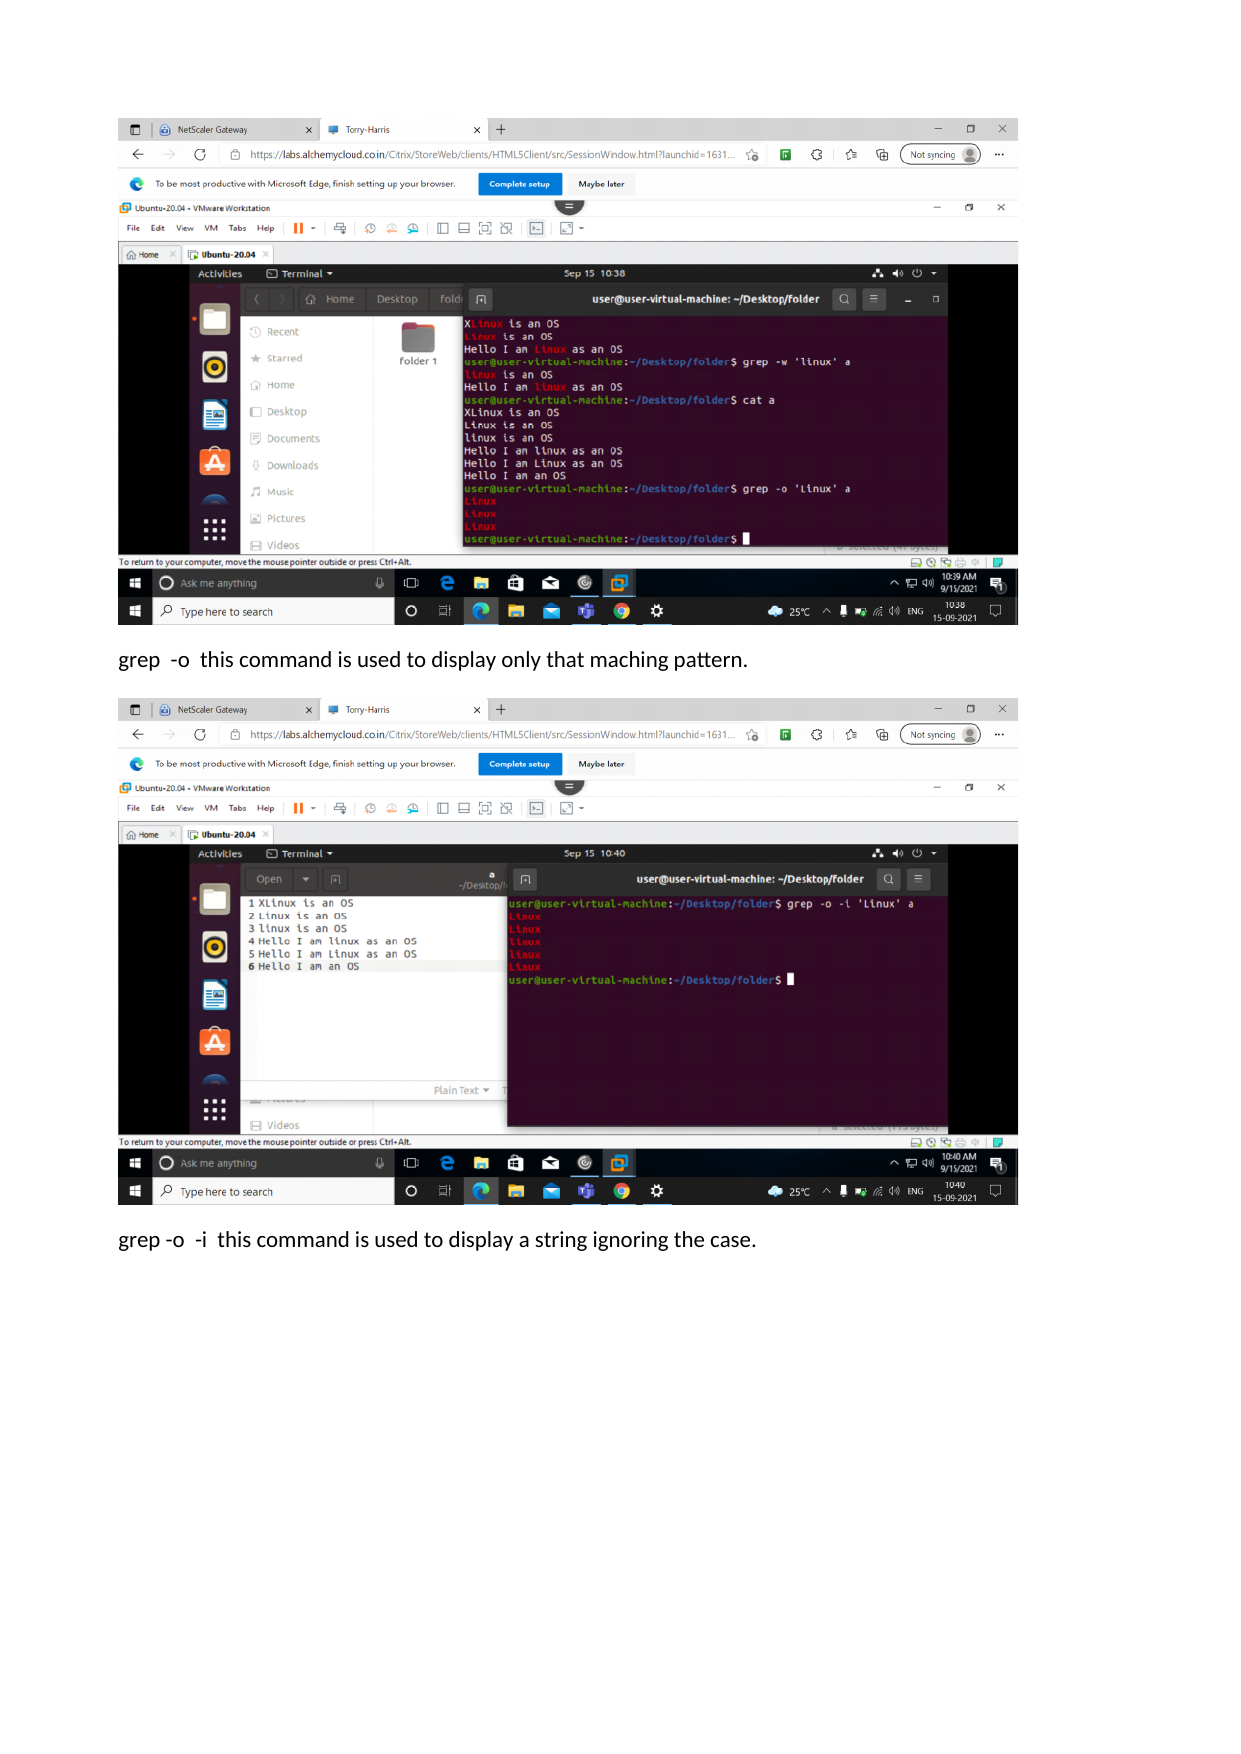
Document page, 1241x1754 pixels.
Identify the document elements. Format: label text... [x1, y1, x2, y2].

text grep -o this command is used to display only that maching pattern. [118, 645, 1122, 673]
text grep -o -i this command is used to display a string ignoring the case. [118, 1225, 1122, 1253]
